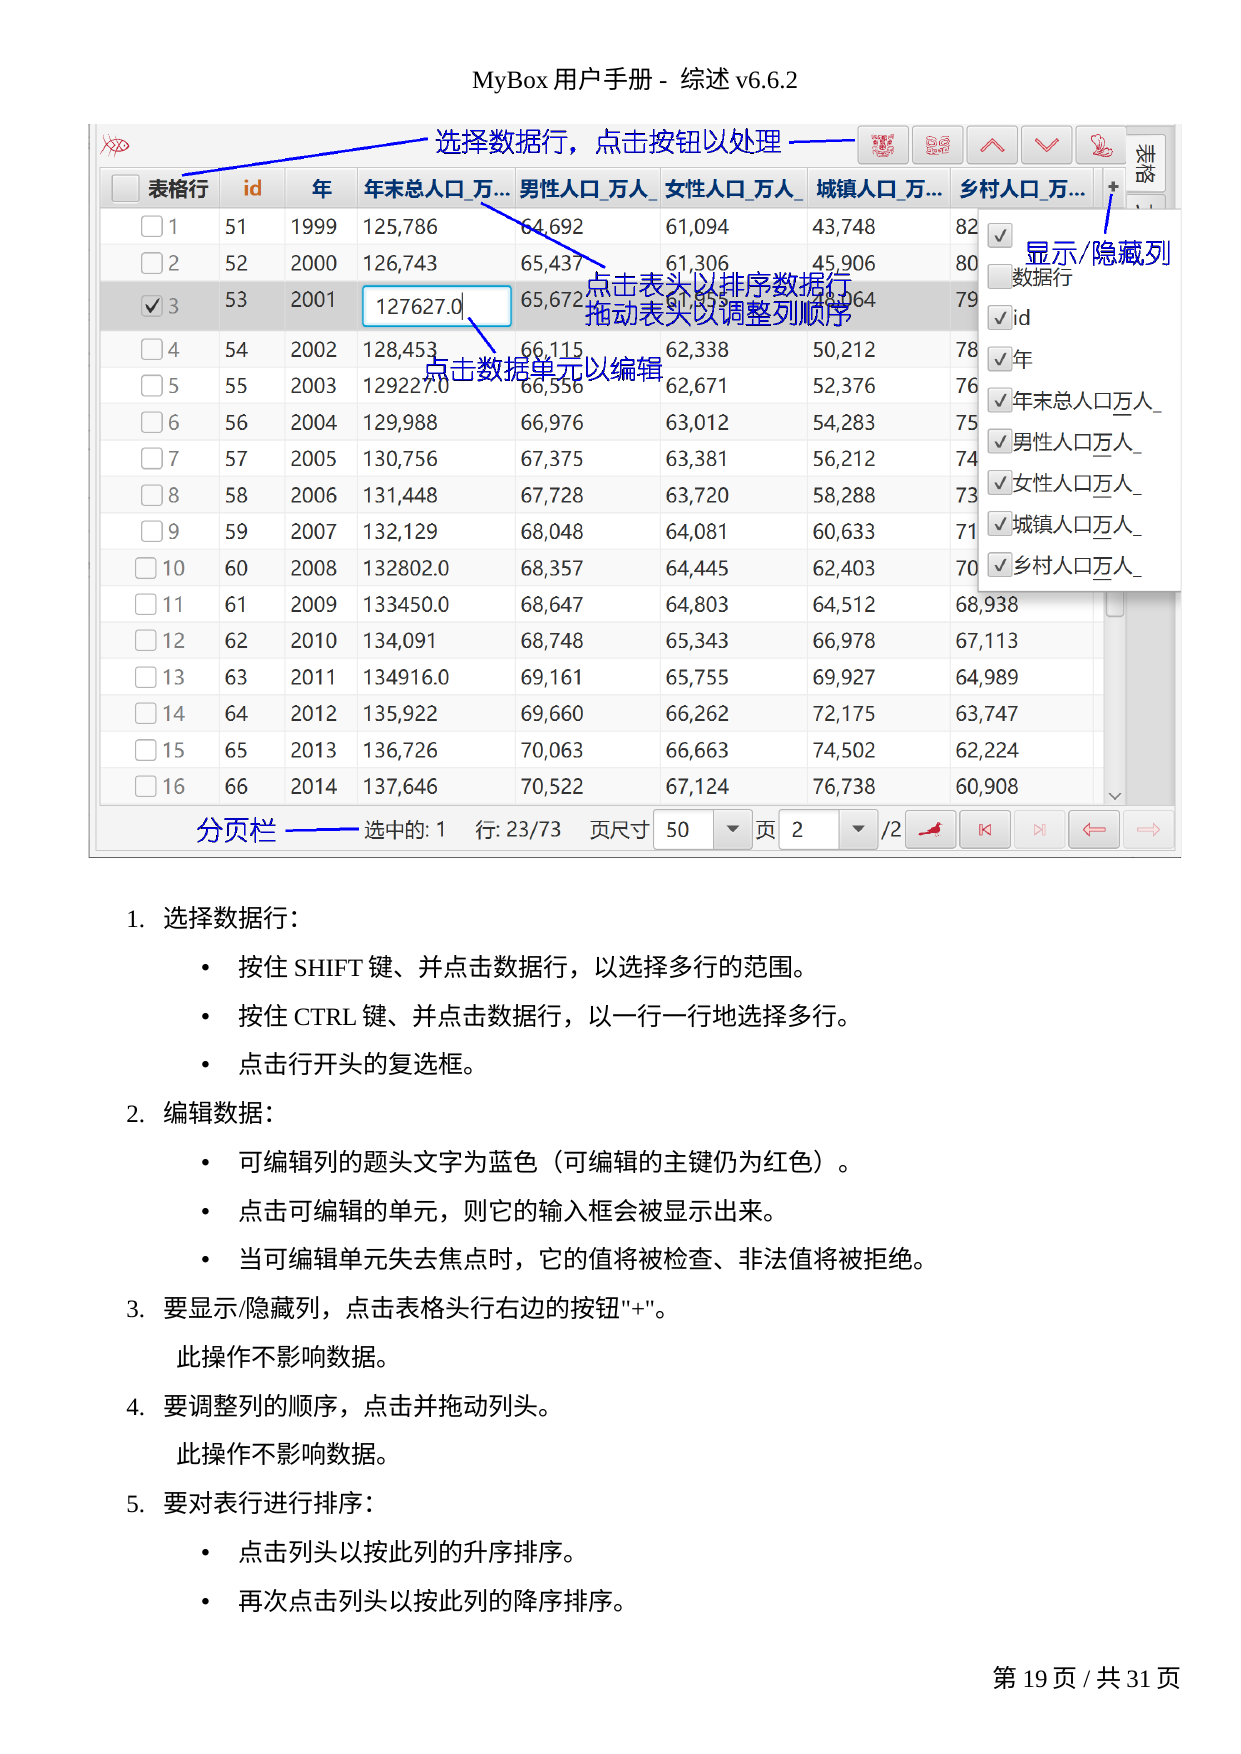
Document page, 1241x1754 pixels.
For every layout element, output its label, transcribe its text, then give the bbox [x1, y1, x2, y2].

list 当可编辑单元失去焦点时，它的值将被检查、非法值将被拒绝。 [201, 1240, 1181, 1276]
list 按住SHIFT键、并点击数据行，以选择多行的范围。 [201, 947, 1181, 984]
list 点击行开头的复选框。 [201, 1045, 1181, 1081]
list 点击可编辑的单元，则它的输入框会被显示出来。 [201, 1191, 1181, 1227]
text 此操作不影响数据。 [88, 1337, 1181, 1374]
picture [88, 124, 1182, 858]
list 要对表行进行排序： [126, 1484, 1181, 1520]
list 可编辑列的题头文字为蓝色（可编辑的主键仍为红色）。 [201, 1142, 1181, 1179]
list 选择数据行： [126, 899, 1181, 935]
list 要显示/隐藏列，点击表格头行右边的按钮"+"。 [126, 1289, 1181, 1325]
list 点击列头以按此列的升序排序。 [201, 1532, 1181, 1569]
list 要调整列的顺序，点击并拖动列头。 [126, 1386, 1181, 1422]
text 此操作不影响数据。 [88, 1435, 1181, 1471]
list 再次点击列头以按此列的降序排序。 [201, 1581, 1181, 1617]
list 编辑数据： [126, 1094, 1181, 1130]
list 按住CTRL键、并点击数据行，以一行一行地选择多行。 [201, 996, 1181, 1032]
